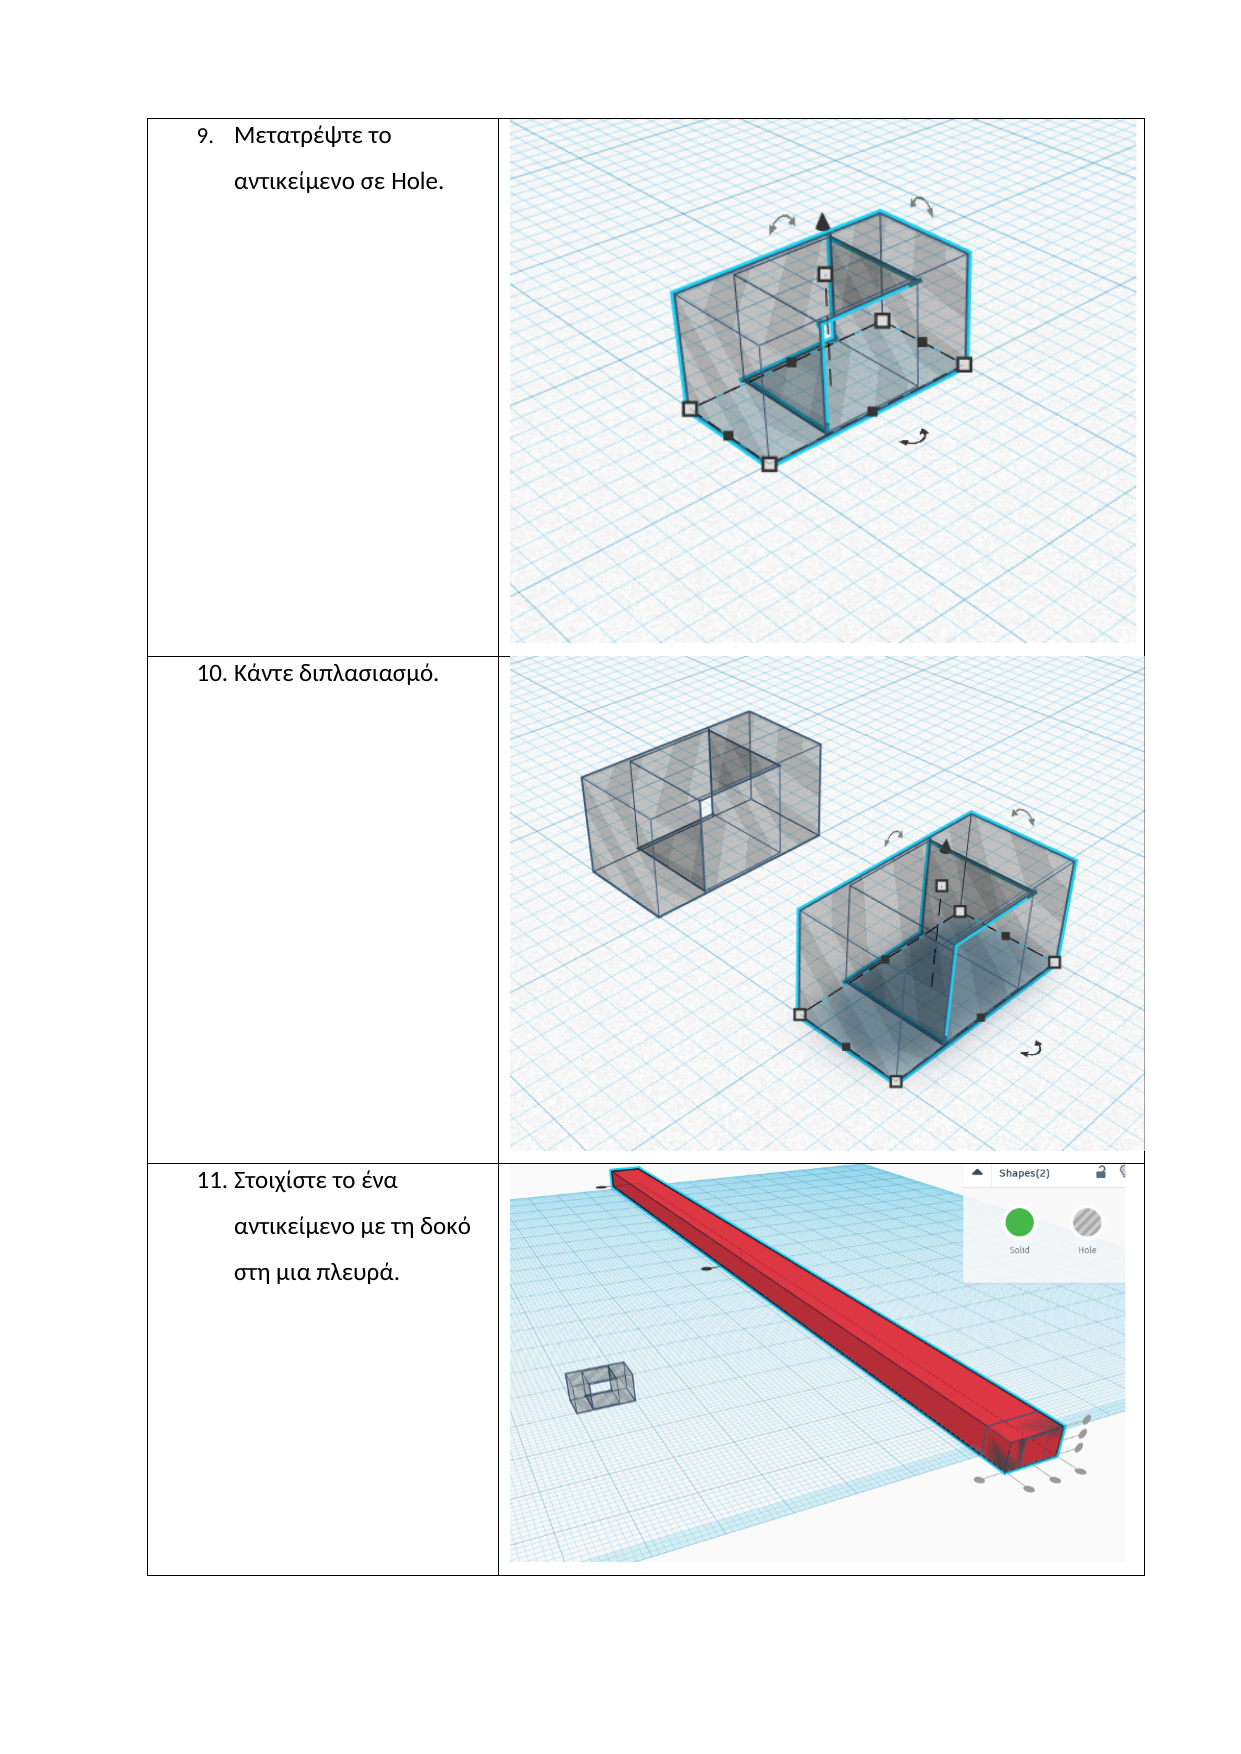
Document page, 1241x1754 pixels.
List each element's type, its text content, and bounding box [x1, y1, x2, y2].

table_cell [499, 657, 1144, 1163]
table_cell Μετατρέψτε το αντικείμενο σε Hole. [148, 119, 498, 656]
table_cell [499, 119, 1144, 656]
table_cell [499, 1164, 1144, 1575]
table_cell Στοιχίστε το ένα αντικείμενο με τη δοκό στη μια πλευρά. [148, 1164, 498, 1575]
table_cell Κάντε διπλασιασμό. [148, 657, 498, 1163]
